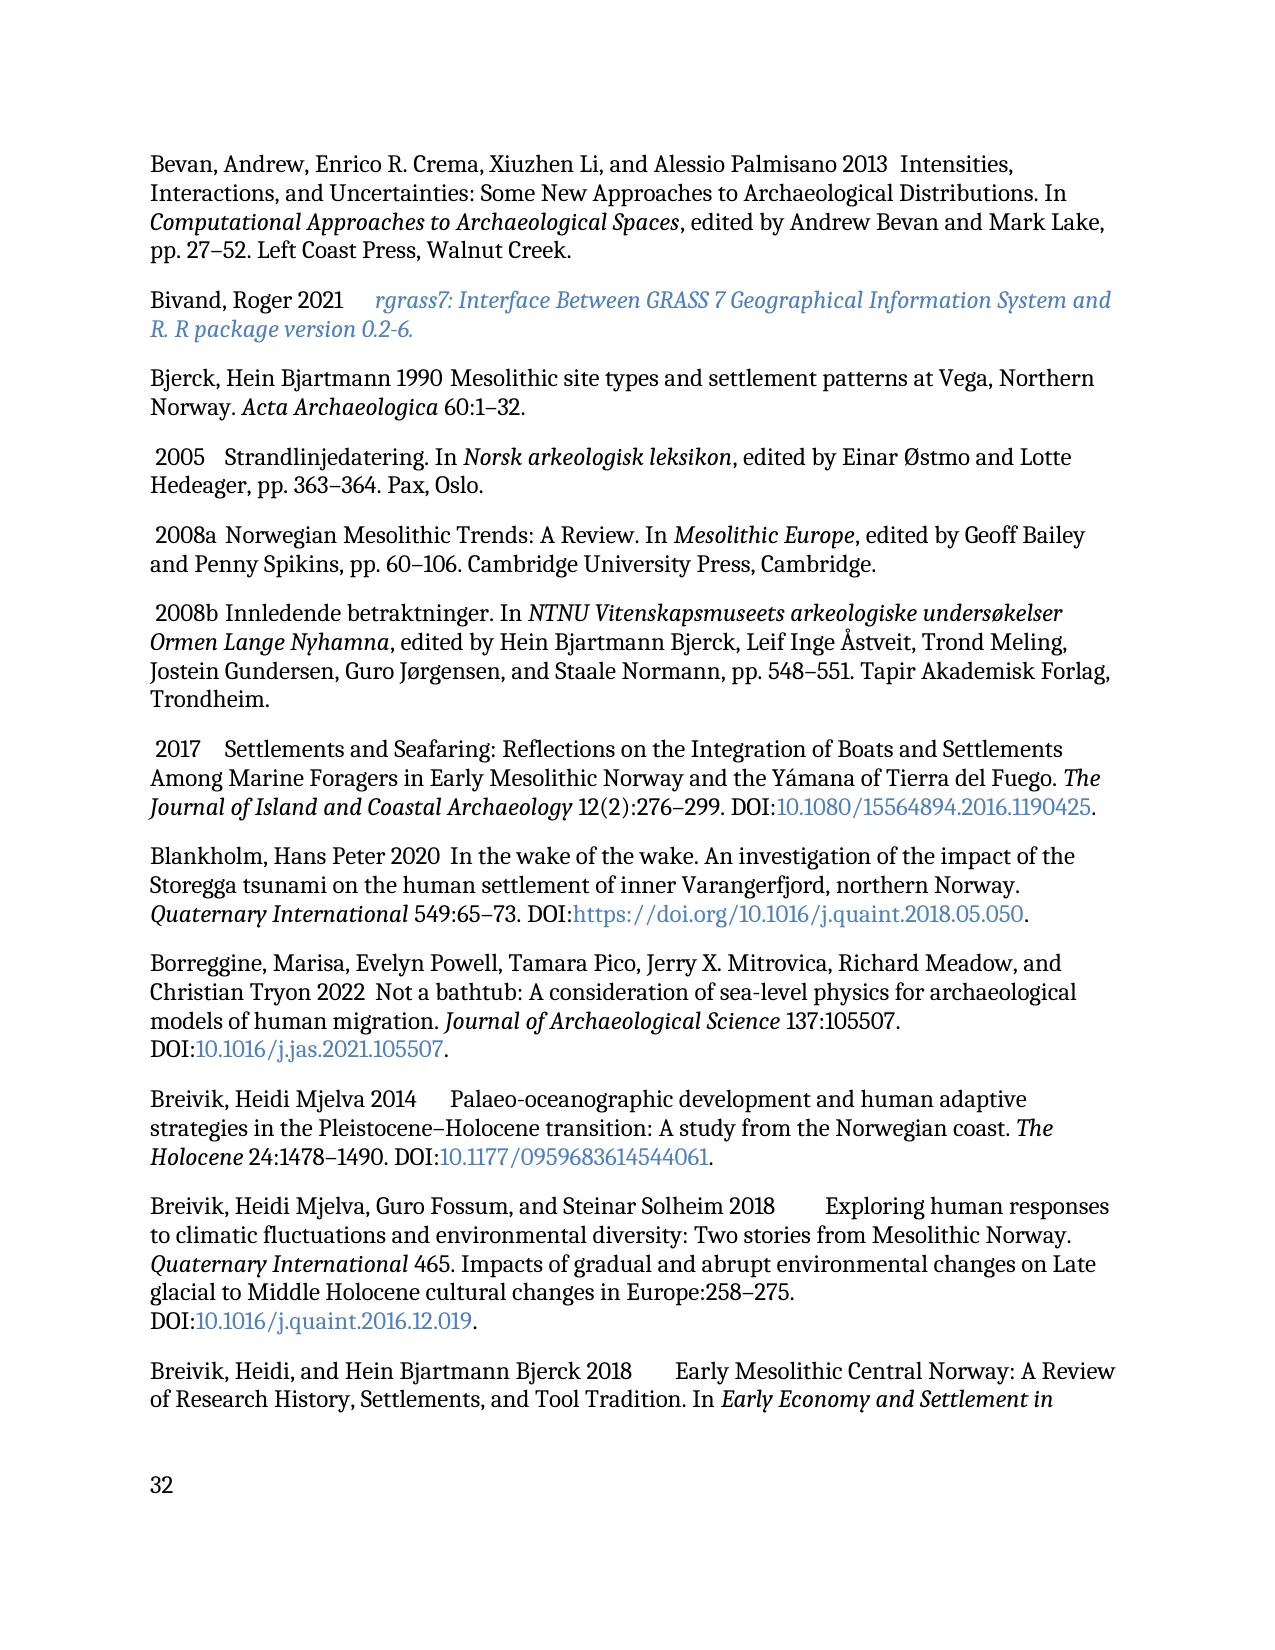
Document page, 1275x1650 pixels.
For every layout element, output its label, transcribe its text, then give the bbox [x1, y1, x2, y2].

text Borreggine, Marisa, Evelyn Powell, Tamara Pico, Jerry X. Mitrovica, Richard Meadow, and Christian Tryon 2022 Not a bathtub: A consideration of sea-level physics for archaeological models of human migration. Journal of Archaeological Science 137:105507. DOI:10.1016/j.jas.2021.105507. [150, 949, 1125, 1064]
text Bevan, Andrew, Enrico R. Crema, Xiuzhen Li, and Alessio Palmisano 2013 Intensities, Interactions, and Uncertainties: Some New Approaches to Archaeological Distributions. In Computational Approaches to Archaeological Spaces, edited by Andrew Bevan and Mark Lake, pp. 27–52. Left Coast Press, Walnut Creek. [150, 150, 1125, 265]
text Bjerck, Hein Bjartmann 1990 Mesolithic site types and settlement patterns at Vega, Northern Norway. Acta Archaeologica 60:1–32. [150, 364, 1125, 422]
text Breivik, Heidi, and Hein Bjartmann Bjerck 2018 Early Mesolithic Central Norway: A Review of Research History, Settlements, and Tool Tradition. In Early Economy and Settlement in [150, 1357, 1125, 1414]
text 2008a Norwegian Mesolithic Trends: A Review. In Mesolithic Europe, edited by Geoff Bailey and Penny Spikins, pp. 60–106. Cambridge University Press, Cambridge. [150, 521, 1125, 578]
text 2008b Innledende betraktninger. In NTNU Vitenskapsmuseets arkeologiske undersøkelser Ormen Lange Nyhamna, edited by Hein Bjartmann Bjerck, Leif Inge Åstveit, Trond Meling, Jostein Gundersen, Guro Jørgensen, and Staale Normann, pp. 548–551. Tapir Akademisk Forlag, Trondheim. [150, 599, 1125, 714]
text Breivik, Heidi Mjelva 2014 Palaeo-oceanographic development and human adaptive strategies in the Pleistocene–Holocene transition: A study from the Norwegian coast. The Holocene 24:1478–1490. DOI:10.1177/0959683614544061. [150, 1085, 1125, 1171]
text Breivik, Heidi Mjelva, Guro Fossum, and Steinar Solheim 2018 Exploring human responses to climatic fluctuations and environmental diversity: Two stories from Mesolithic Norway. Quaternary International 465. Impacts of gradual and abrupt environmental changes on Late glacial to Middle Holocene cultural changes in Europe:258–275. DOI:10.1016/j.quaint.2016.12.019. [150, 1192, 1125, 1336]
text 2017 Settlements and Seafaring: Reflections on the Integration of Boats and Settlements Among Marine Foragers in Early Mesolithic Norway and the Yámana of Tierra del Fuego. The Journal of Island and Coastal Archaeology 12(2):276–299. DOI:10.1080/15564894.2016.1190425. [150, 735, 1125, 821]
text Bivand, Roger 2021 rgrass7: Interface Between GRASS 7 Geographical Information System and R. R package version 0.2-6. [150, 286, 1125, 343]
text 2005 Strandlinjedatering. In Norsk arkeologisk leksikon, edited by Einar Østmo and Lotte Hedeager, pp. 363–364. Pax, Oslo. [150, 442, 1125, 500]
text Blankholm, Hans Peter 2020 In the wake of the wake. An investigation of the impact of the Storegga tsunami on the human settlement of inner Varangerfjord, northern Norway. Quaternary International 549:65–73. DOI:https://doi.org/10.1016/j.quaint.2018.05.050. [150, 842, 1125, 928]
